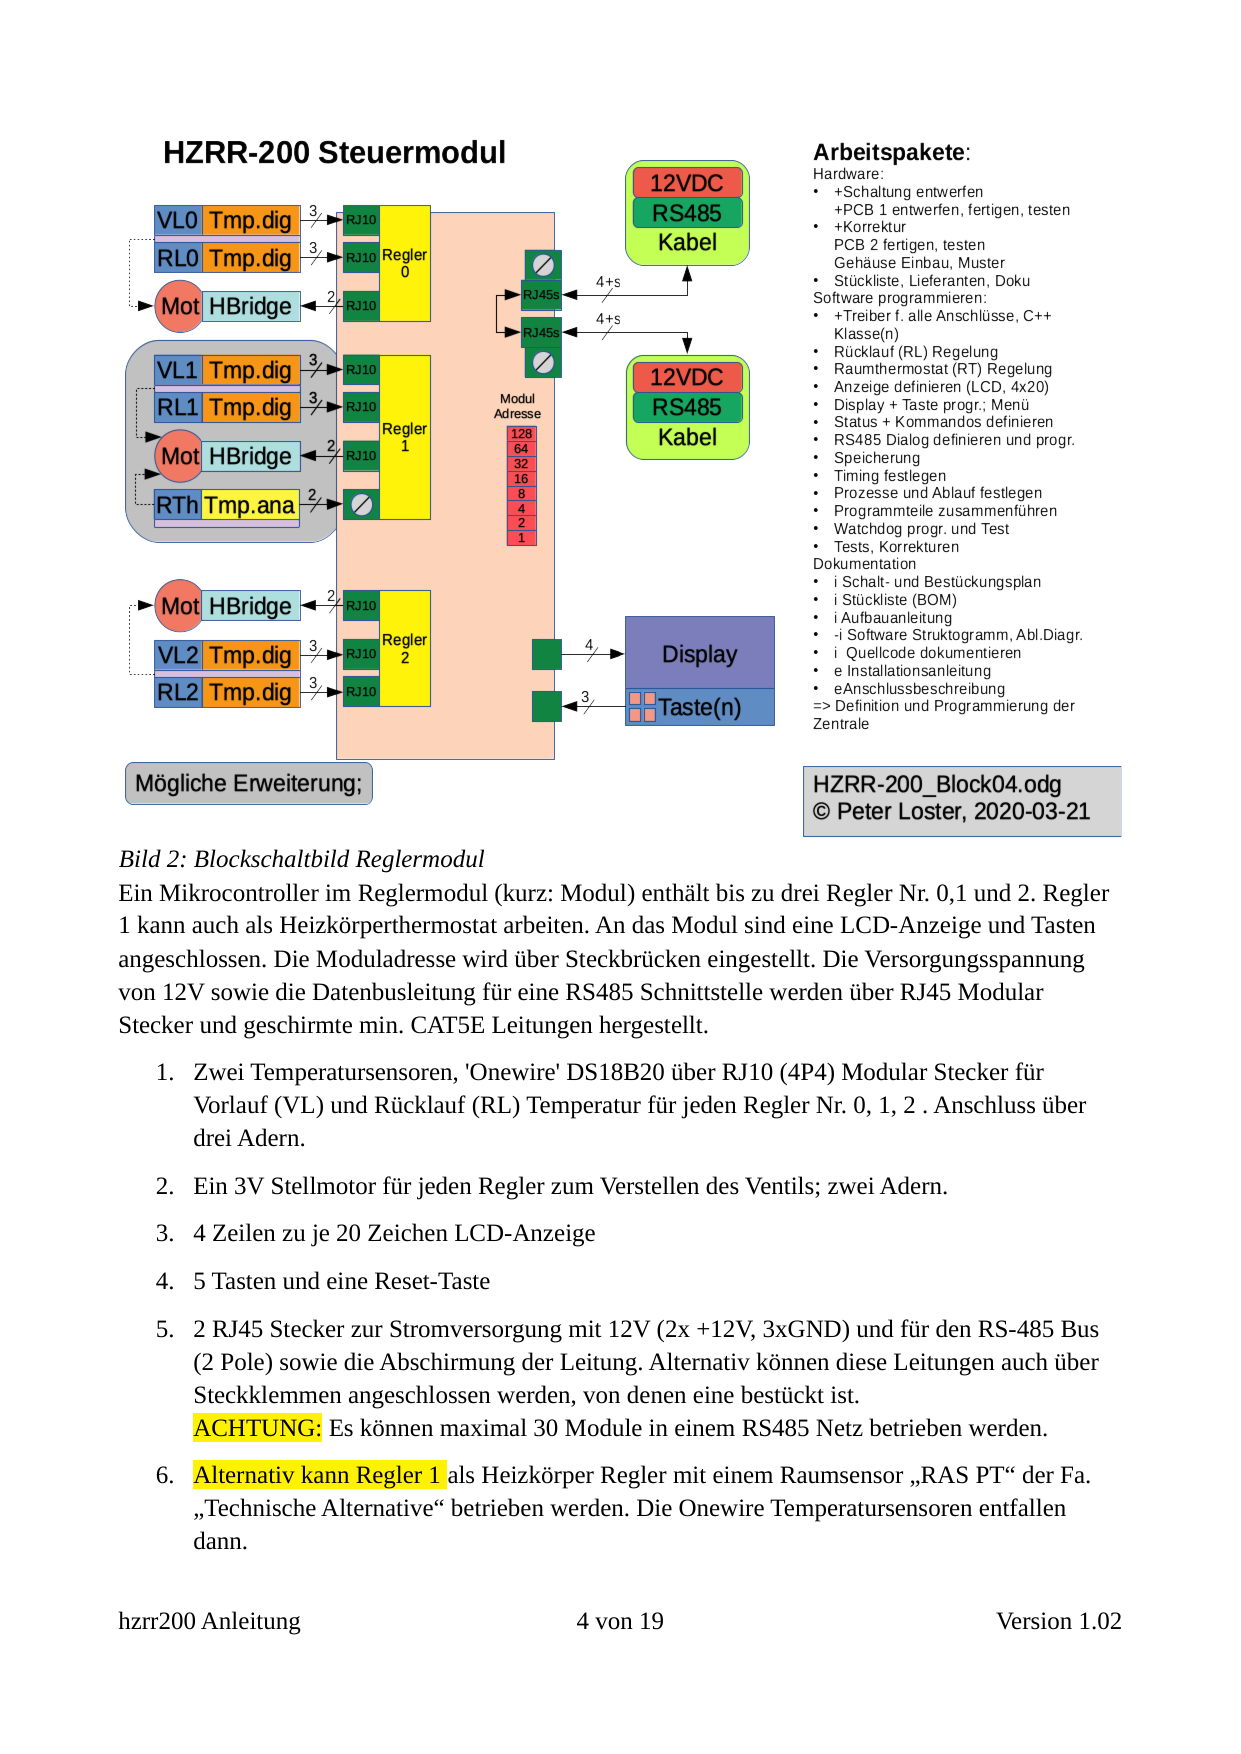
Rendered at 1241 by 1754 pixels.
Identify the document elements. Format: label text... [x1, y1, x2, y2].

text [118, 118, 1122, 130]
list Zwei Temperatursensoren, 'Onewire' DS18B20 über RJ10 (4P4) Modular Stecker für Vorlauf (VL) und Rücklauf (RL) Temperatur für jeden Regler Nr. 0, 1, 2 . Anschluss über drei Adern. [156, 1057, 1122, 1152]
text Bild 2: Blockschaltbild Reglermodul [119, 840, 1121, 873]
list Ein 3V Stellmotor für jeden Regler zum Verstellen des Ventils; zwei Adern. [156, 1171, 1122, 1200]
list 5 Tasten und eine Reset-Taste [156, 1266, 1122, 1295]
list 4 Zeilen zu je 20 Zeichen LCD-Anzeige [156, 1218, 1122, 1247]
list 2 RJ45 Stecker zur Stromversorgung mit 12V (2x +12V, 3xGND) und für den RS-485 Bus (2 Pole) sowie die Abschirmung der Leitung. Alternativ können diese Leitungen auch über Steckklemmen angeschlossen werden, von denen eine bestückt ist. ACHTUNG: Es können maximal 30 Module in einem RS485 Netz betrieben werden. [156, 1314, 1122, 1442]
picture [118, 130, 1122, 840]
list Alternativ kann Regler 1 als Heizkörper Regler mit einem Raumsensor „RAS PT“ der Fa. „Technische Alternative“ betrieben werden. Die Onewire Temperatursensoren entfallen dann. [156, 1460, 1122, 1555]
text Ein Mikrocontroller im Reglermodul (kurz: Modul) enthält bis zu drei Regler Nr. 0,1 und 2. Regler 1 kann auch als Heizkörperthermostat arbeiten. An das Modul sind eine LCD-Anzeige und Tasten angeschlossen. Die Moduladresse wird über Steckbrücken eingestellt. Die Versorgungsspannung von 12V sowie die Datenbusleitung für eine RS485 Schnittstelle werden über RJ45 Modular Stecker und geschirmte min. CAT5E Leitungen hergestellt. [118, 840, 1122, 1038]
